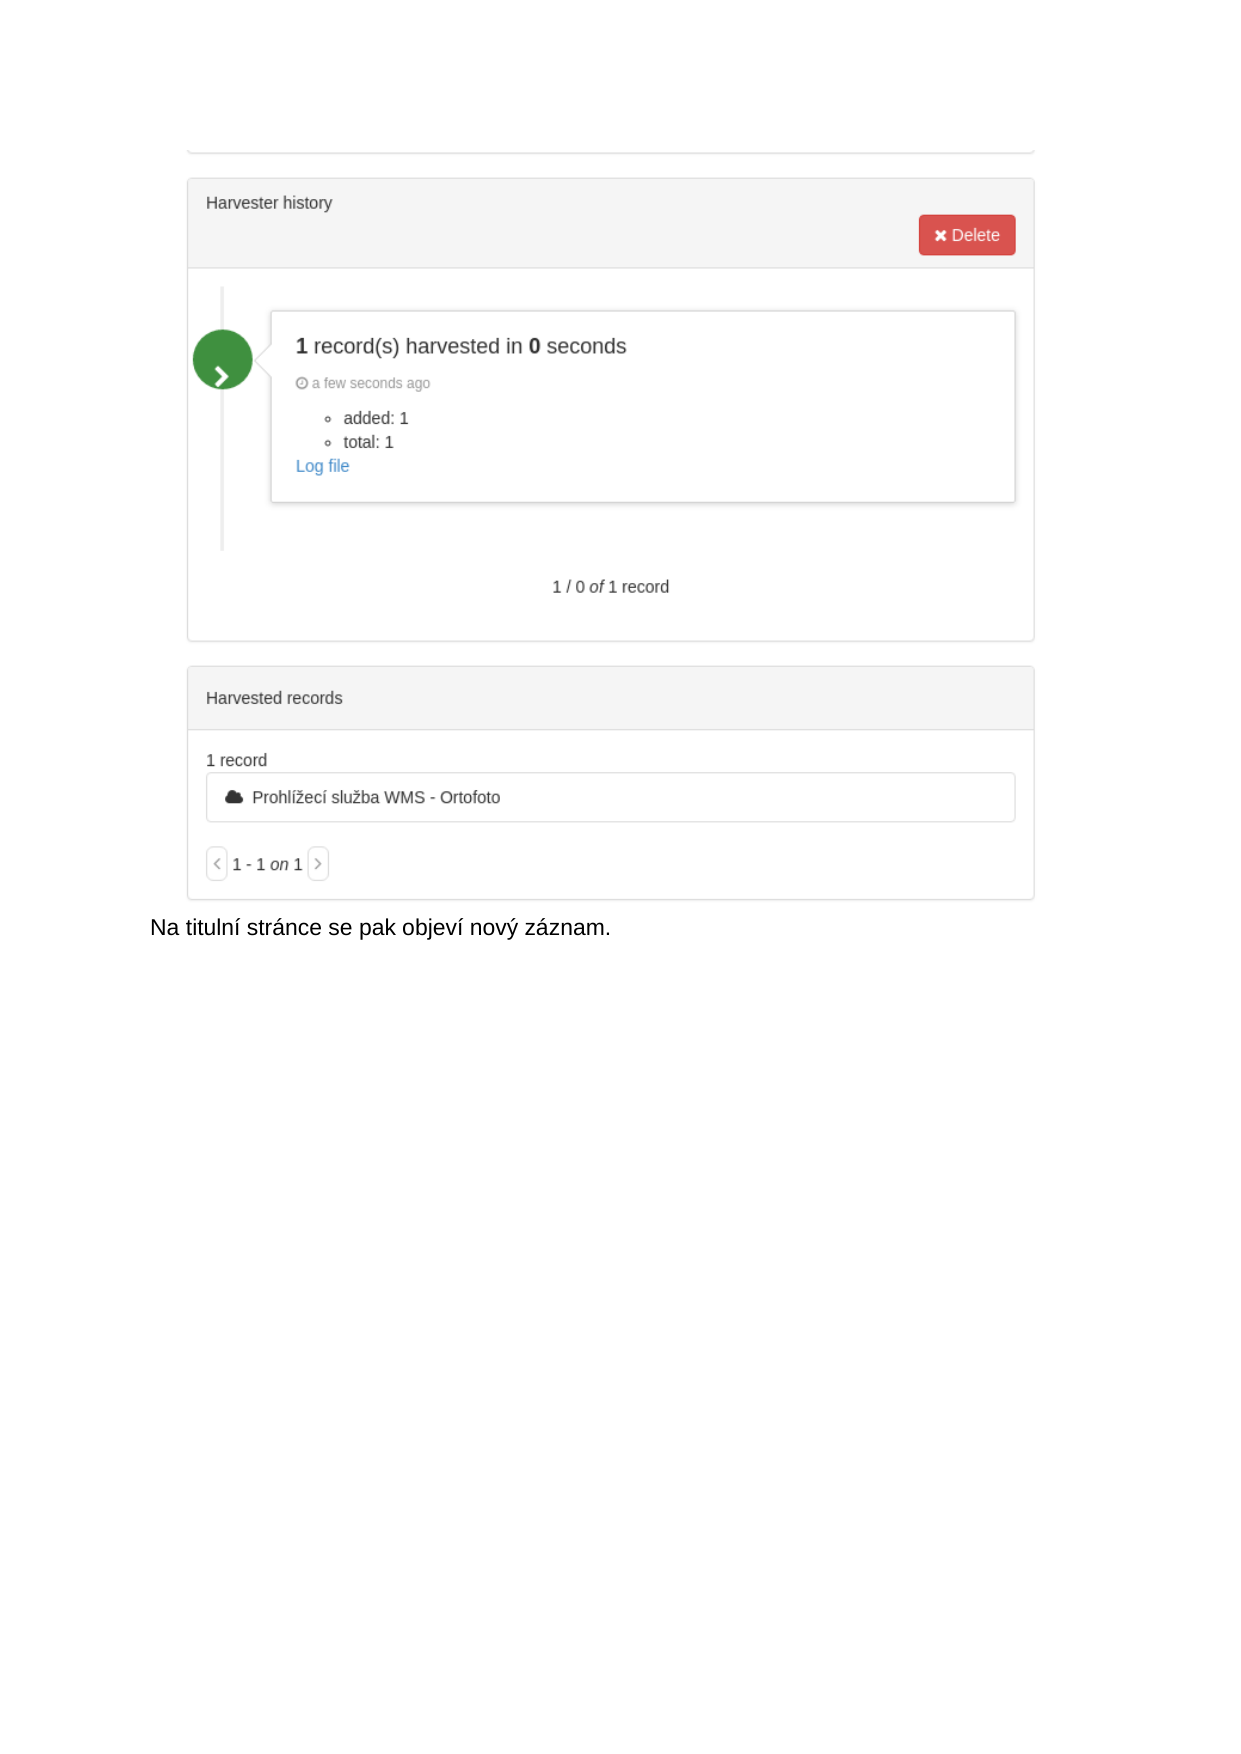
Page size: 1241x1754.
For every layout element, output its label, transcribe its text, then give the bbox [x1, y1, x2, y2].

text Na titulní stránce se pak objeví nový záznam. [150, 914, 1090, 941]
picture [150, 150, 1091, 911]
